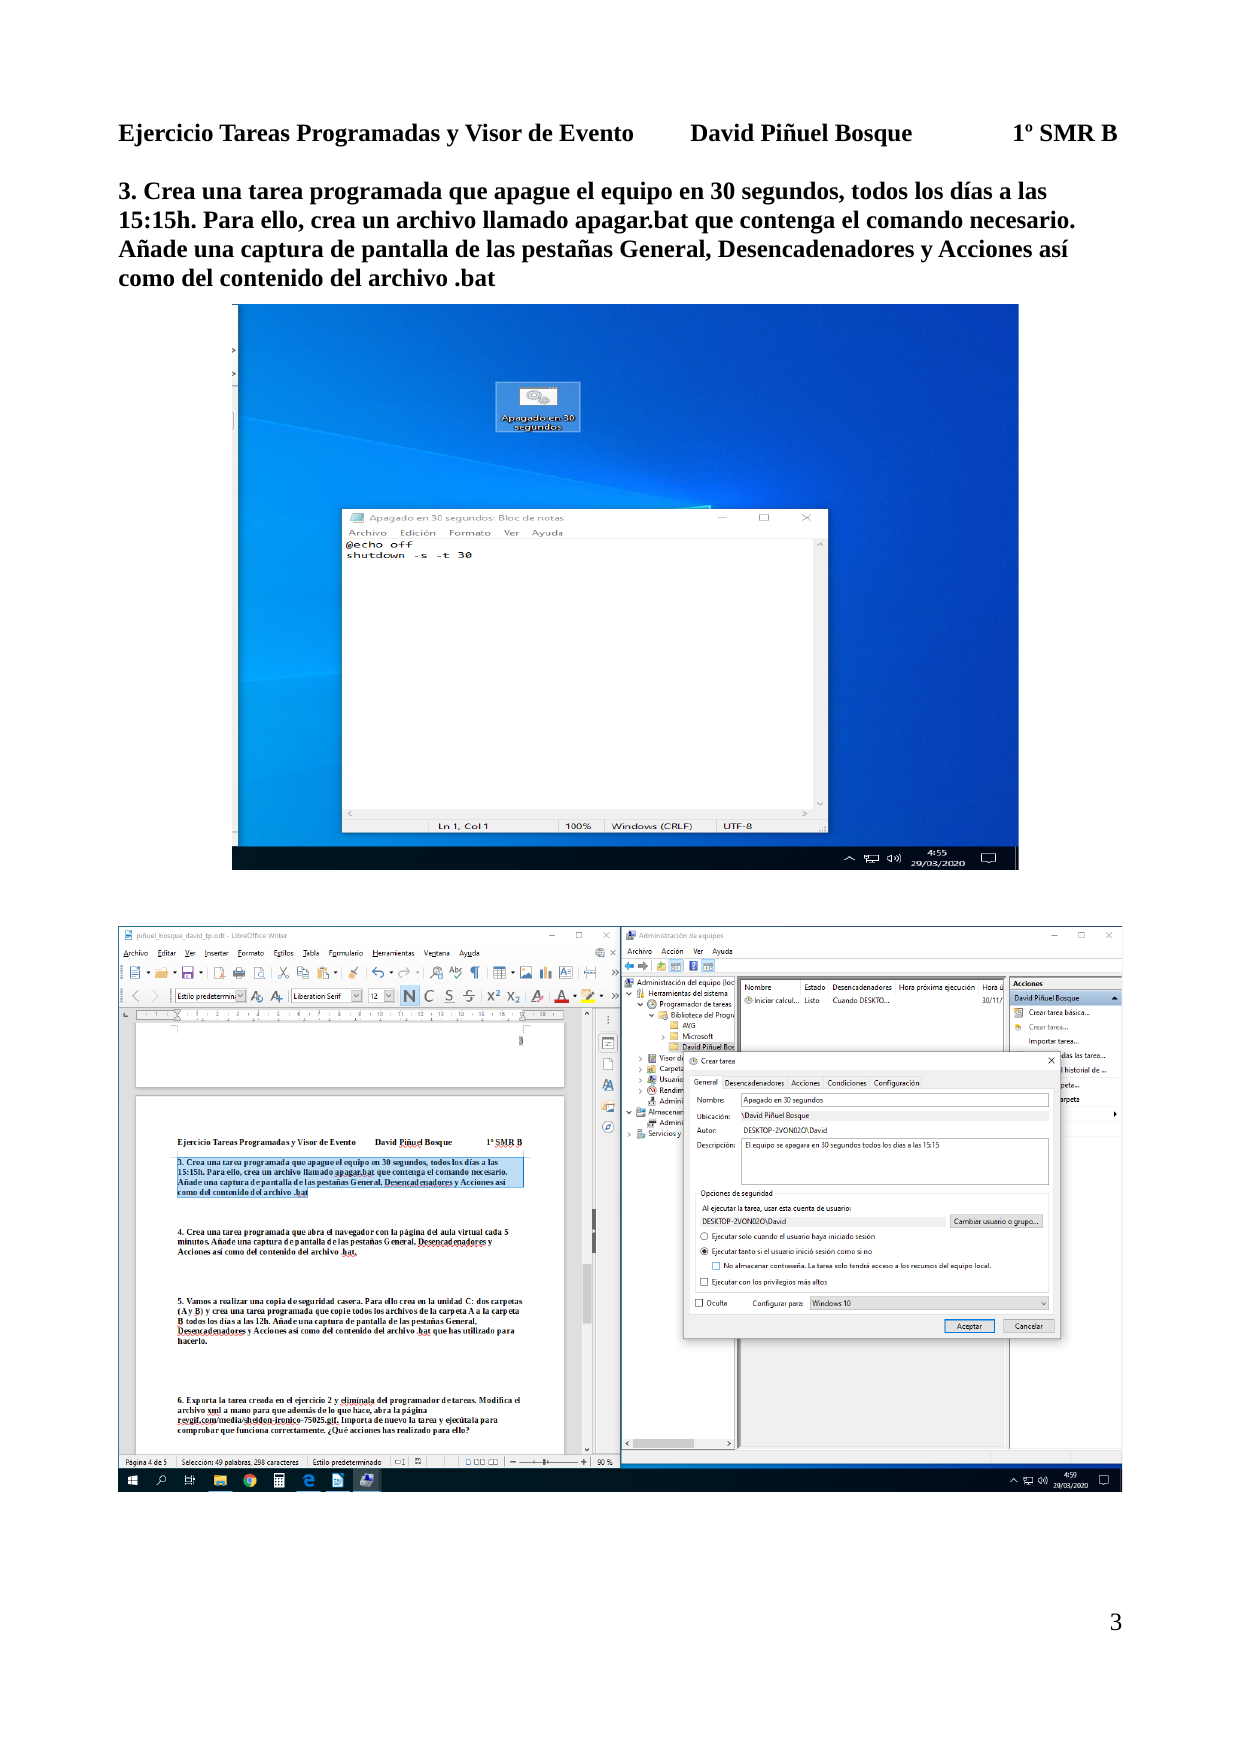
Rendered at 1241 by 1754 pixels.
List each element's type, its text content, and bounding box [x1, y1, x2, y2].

picture [118, 926, 1123, 1492]
text 3. Crea una tarea programada que apague el equipo en 30 segundos, todos los días a las 15:15h. Para ello, crea un archivo llamado apagar.bat que contenga el comando necesario. Añade una captura de pantalla de las pestañas General, Desencadenadores y Acciones así como del contenido del archivo .bat [118, 176, 1122, 291]
